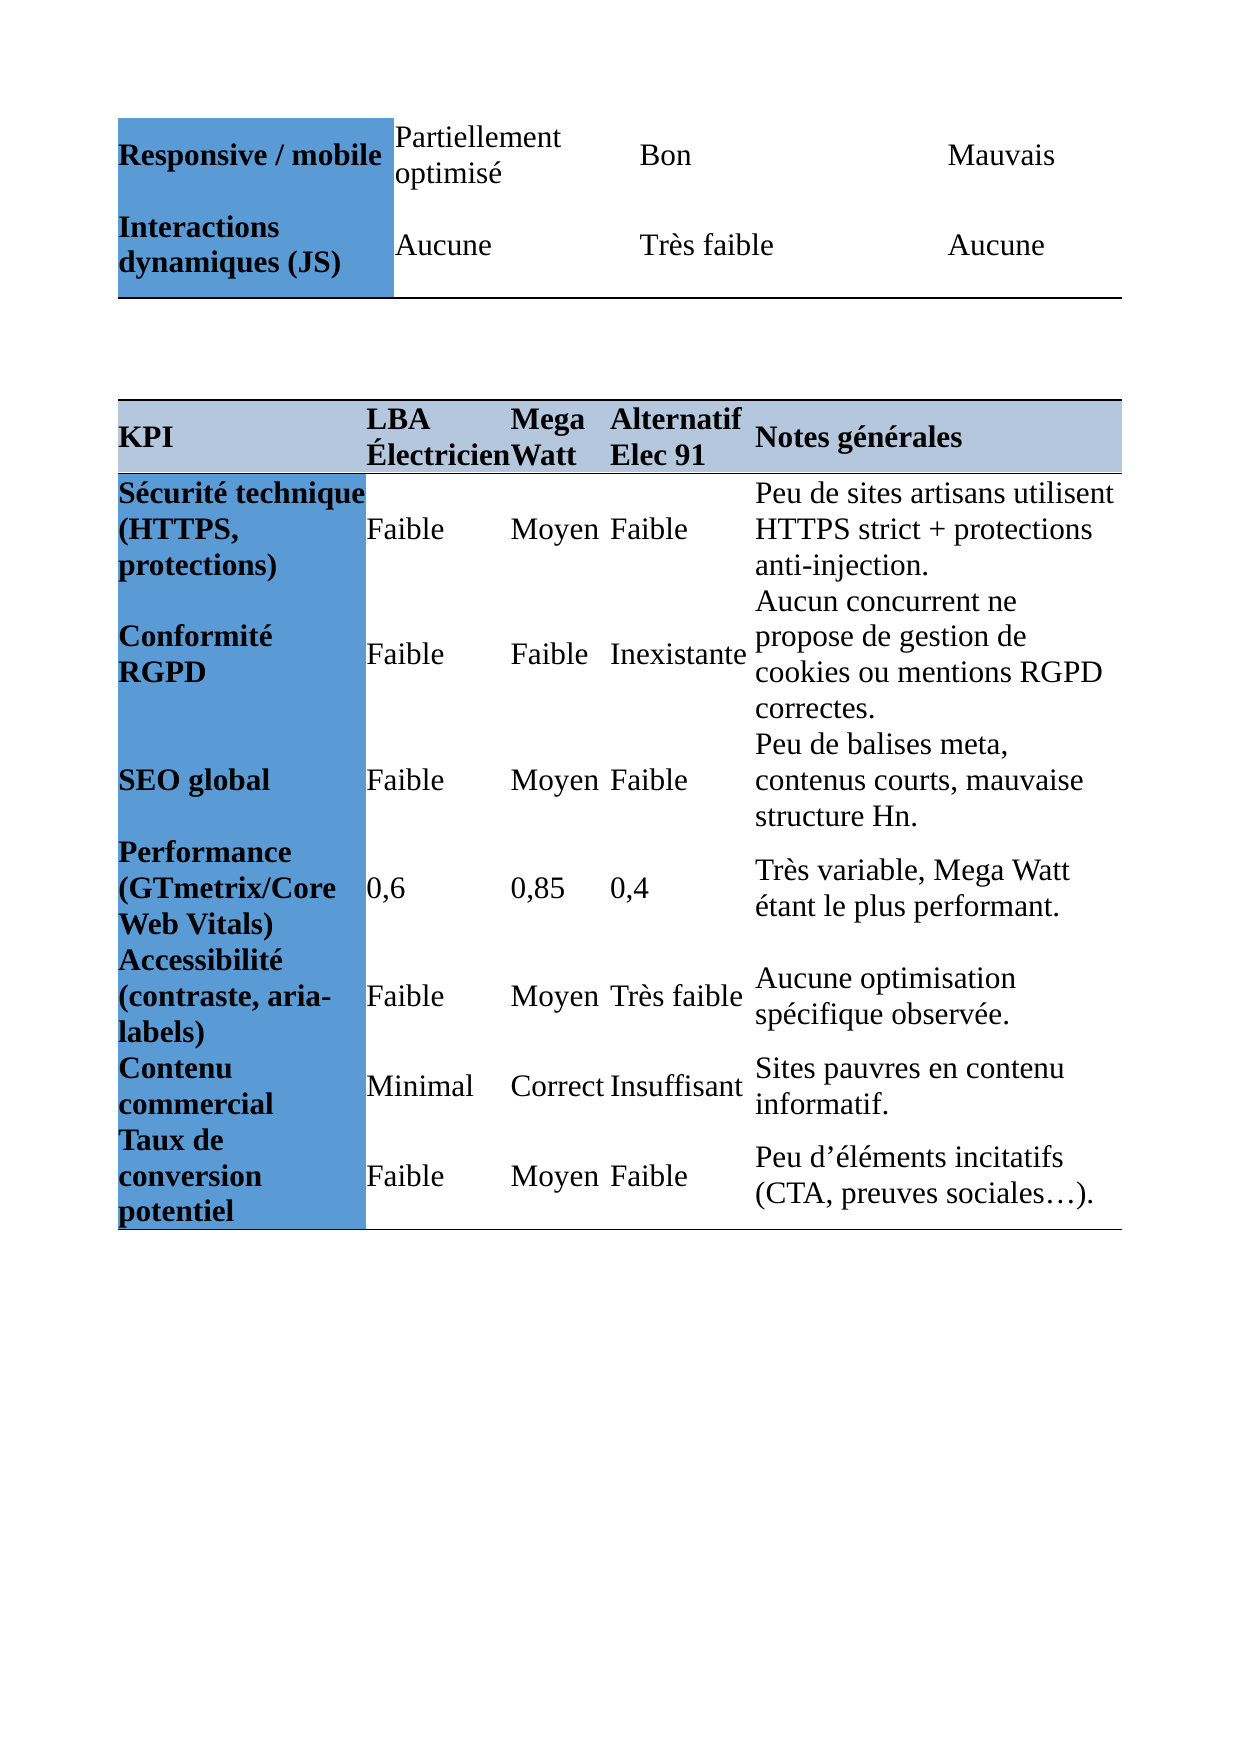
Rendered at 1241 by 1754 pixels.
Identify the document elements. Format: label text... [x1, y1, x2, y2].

table_header KPI [118, 401, 366, 472]
table_cell Aucune [948, 190, 1122, 297]
table_cell 0,85 [510, 833, 610, 941]
table_cell 0,6 [366, 833, 510, 941]
table_cell Performance (GTmetrix/Core Web Vitals) [118, 833, 366, 941]
table_cell Moyen [510, 474, 610, 582]
table_cell Très faible [610, 941, 755, 1049]
table_cell Faible [610, 474, 755, 582]
table_cell Mauvais [948, 118, 1122, 190]
table_cell Moyen [510, 941, 610, 1049]
table_cell Très faible [639, 190, 947, 297]
table_cell Responsive / mobile [118, 118, 394, 190]
table_cell SEO global [118, 726, 366, 833]
table_cell Faible [366, 474, 510, 582]
table_cell Peu de balises meta, contenus courts, mauvaise structure Hn. [755, 726, 1122, 833]
table_cell Sécurité technique (HTTPS, protections) [118, 474, 366, 582]
table_cell Aucune [395, 190, 639, 297]
table_cell Peu d’éléments incitatifs (CTA, preuves sociales…). [755, 1121, 1122, 1229]
table_cell Faible [610, 1121, 755, 1229]
table_cell Très variable, Mega Watt étant le plus performant. [755, 833, 1122, 941]
table_header Mega Watt [510, 401, 610, 472]
table_cell 0,4 [610, 833, 755, 941]
table_cell Faible [366, 726, 510, 833]
table_cell Moyen [510, 726, 610, 833]
table_cell Faible [366, 1121, 510, 1229]
table_cell Aucune optimisation spécifique observée. [755, 941, 1122, 1049]
table_cell Peu de sites artisans utilisent HTTPS strict + protections anti-injection. [755, 474, 1122, 582]
table_cell Conformité RGPD [118, 582, 366, 726]
table_header LBA Électricien [366, 401, 510, 472]
table_cell Partiellement optimisé [395, 118, 639, 190]
table_cell Taux de conversion potentiel [118, 1121, 366, 1229]
table_cell Aucun concurrent ne propose de gestion de cookies ou mentions RGPD correctes. [755, 582, 1122, 726]
table_cell Accessibilité (contraste, aria-labels) [118, 941, 366, 1049]
table_cell Faible [366, 582, 510, 726]
table_cell Interactions dynamiques (JS) [118, 190, 394, 297]
table_cell Contenu commercial [118, 1049, 366, 1121]
table_cell Minimal [366, 1049, 510, 1121]
table_cell Faible [366, 941, 510, 1049]
table_cell Moyen [510, 1121, 610, 1229]
table_cell Sites pauvres en contenu informatif. [755, 1049, 1122, 1121]
table_cell Inexistante [610, 582, 755, 726]
table_cell Faible [610, 726, 755, 833]
table_cell Bon [639, 118, 947, 190]
table_cell Insuffisant [610, 1049, 755, 1121]
table_header Alternatif Elec 91 [610, 401, 755, 472]
table_cell Faible [510, 582, 610, 726]
table_cell Correct [510, 1049, 610, 1121]
table_header Notes générales [755, 401, 1122, 472]
